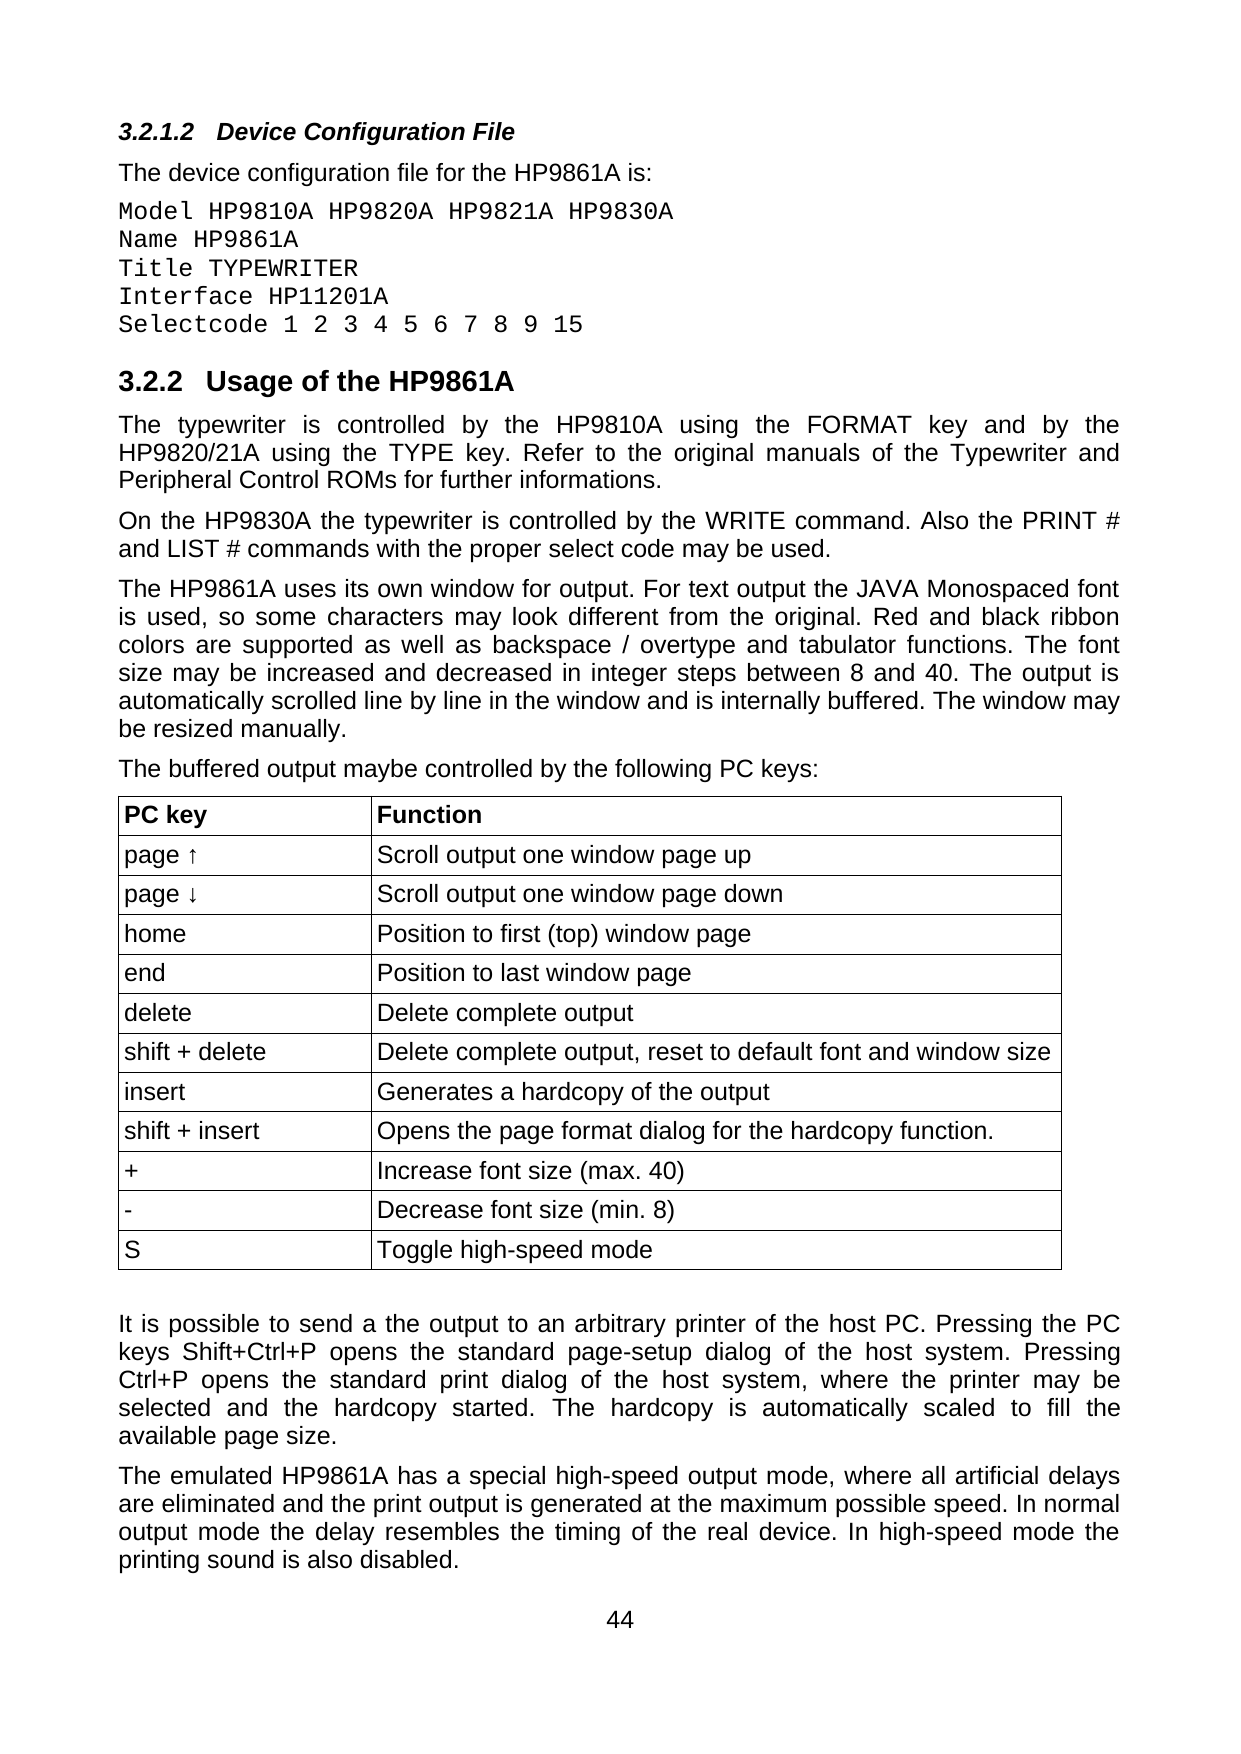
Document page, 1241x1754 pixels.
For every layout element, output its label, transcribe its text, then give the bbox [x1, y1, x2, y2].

text The emulated HP9861A has a special high-speed output mode, where all artificial delays are eliminated and the print output is generated at the maximum possible speed. In normal output mode the delay resembles the timing of the real device. In high-speed mode the printing sound is also disabled. [118, 1462, 1122, 1573]
table_cell Position to first (top) window page [372, 915, 1061, 953]
table_cell page ↓ [119, 876, 371, 914]
table_cell shift + insert [119, 1112, 371, 1151]
table_cell insert [119, 1073, 371, 1111]
subtitle Usage of the HP9861A [118, 365, 1122, 398]
table_cell Decrease font size (min. 8) [372, 1191, 1061, 1230]
text Selectcode 1 2 3 4 5 6 7 8 9 15 [118, 312, 1122, 340]
table_cell Scroll output one window page down [372, 876, 1061, 914]
text It is possible to send a the output to an arbitrary printer of the host PC. Pressing the PC keys Shift+Ctrl+P opens the standard page-setup dialog of the host system. Pressing Ctrl+P opens the standard print dialog of the host system, where the printer may be selected and the hardcopy started. The hardcopy is automatically scaled to fill the available page size. [118, 1310, 1122, 1449]
text On the HP9830A the typewriter is controlled by the WRITE command. Also the PRINT # and LIST # commands with the proper select code may be used. [118, 507, 1122, 563]
table_header PC key [119, 797, 371, 835]
table_cell Delete complete output, reset to default font and window size [372, 1034, 1061, 1072]
table_cell Scroll output one window page up [372, 836, 1061, 874]
table_cell Delete complete output [372, 994, 1061, 1032]
table_cell end [119, 955, 371, 993]
text The device configuration file for the HP9861A is: [118, 158, 1122, 186]
text Model HP9810A HP9820A HP9821A HP9830A [118, 199, 1122, 227]
table_cell home [119, 915, 371, 953]
text Name HP9861A [118, 227, 1122, 255]
text Interface HP11201A [118, 284, 1122, 312]
subtitle Device Configuration File [118, 118, 1122, 146]
table_cell Increase font size (max. 40) [372, 1152, 1061, 1190]
table_cell page ↑ [119, 836, 371, 874]
table_cell Position to last window page [372, 955, 1061, 993]
text The typewriter is controlled by the HP9810A using the FORMAT key and by the HP9820/21A using the TYPE key. Refer to the original manuals of the Typewriter and Peripheral Control ROMs for further informations. [118, 411, 1122, 494]
table_cell Toggle high-speed mode [372, 1231, 1061, 1269]
text Title TYPEWRITER [118, 255, 1122, 284]
text The buffered output maybe controlled by the following PC keys: [118, 755, 1122, 783]
table_cell delete [119, 994, 371, 1032]
table_cell S [119, 1231, 371, 1269]
table_cell + [119, 1152, 371, 1190]
table_cell shift + delete [119, 1034, 371, 1072]
table_cell Generates a hardcopy of the output [372, 1073, 1061, 1111]
text The HP9861A uses its own window for output. For text output the JAVA Monospaced font is used, so some characters may look different from the original. Red and black ribbon colors are supported as well as backspace / overtype and tabulator functions. The font size may be increased and decreased in integer steps between 8 and 40. The output is automatically scrolled line by line in the window and is internally buffered. The window may be resized manually. [118, 575, 1122, 743]
table_cell Opens the page format dialog for the hardcopy function. [372, 1112, 1061, 1151]
table_cell - [119, 1191, 371, 1230]
table_header Function [372, 797, 1061, 835]
